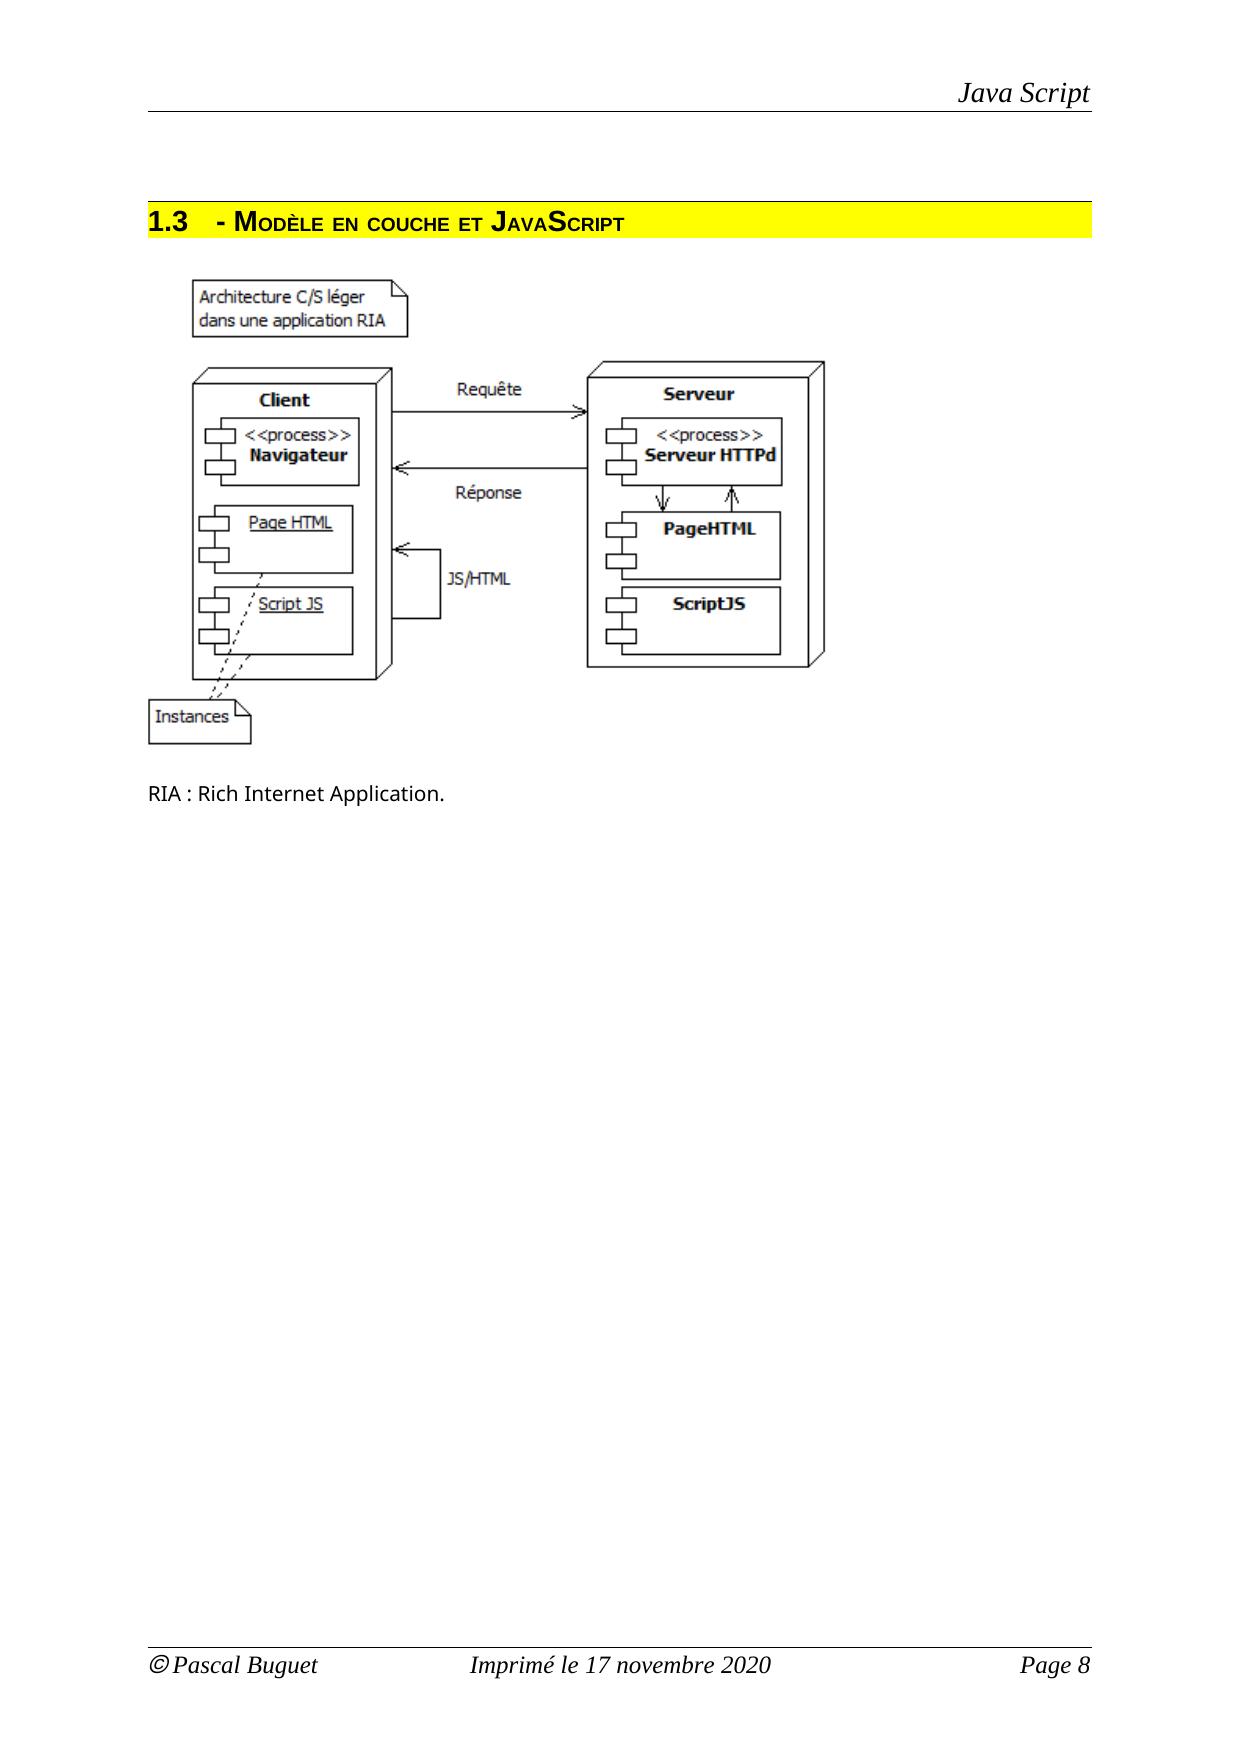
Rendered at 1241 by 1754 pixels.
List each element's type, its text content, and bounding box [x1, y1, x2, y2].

text RIA : Rich Internet Application. [148, 779, 1092, 807]
picture [147, 272, 833, 751]
subtitle - Modèle en couche et JavaScript [148, 202, 1092, 238]
